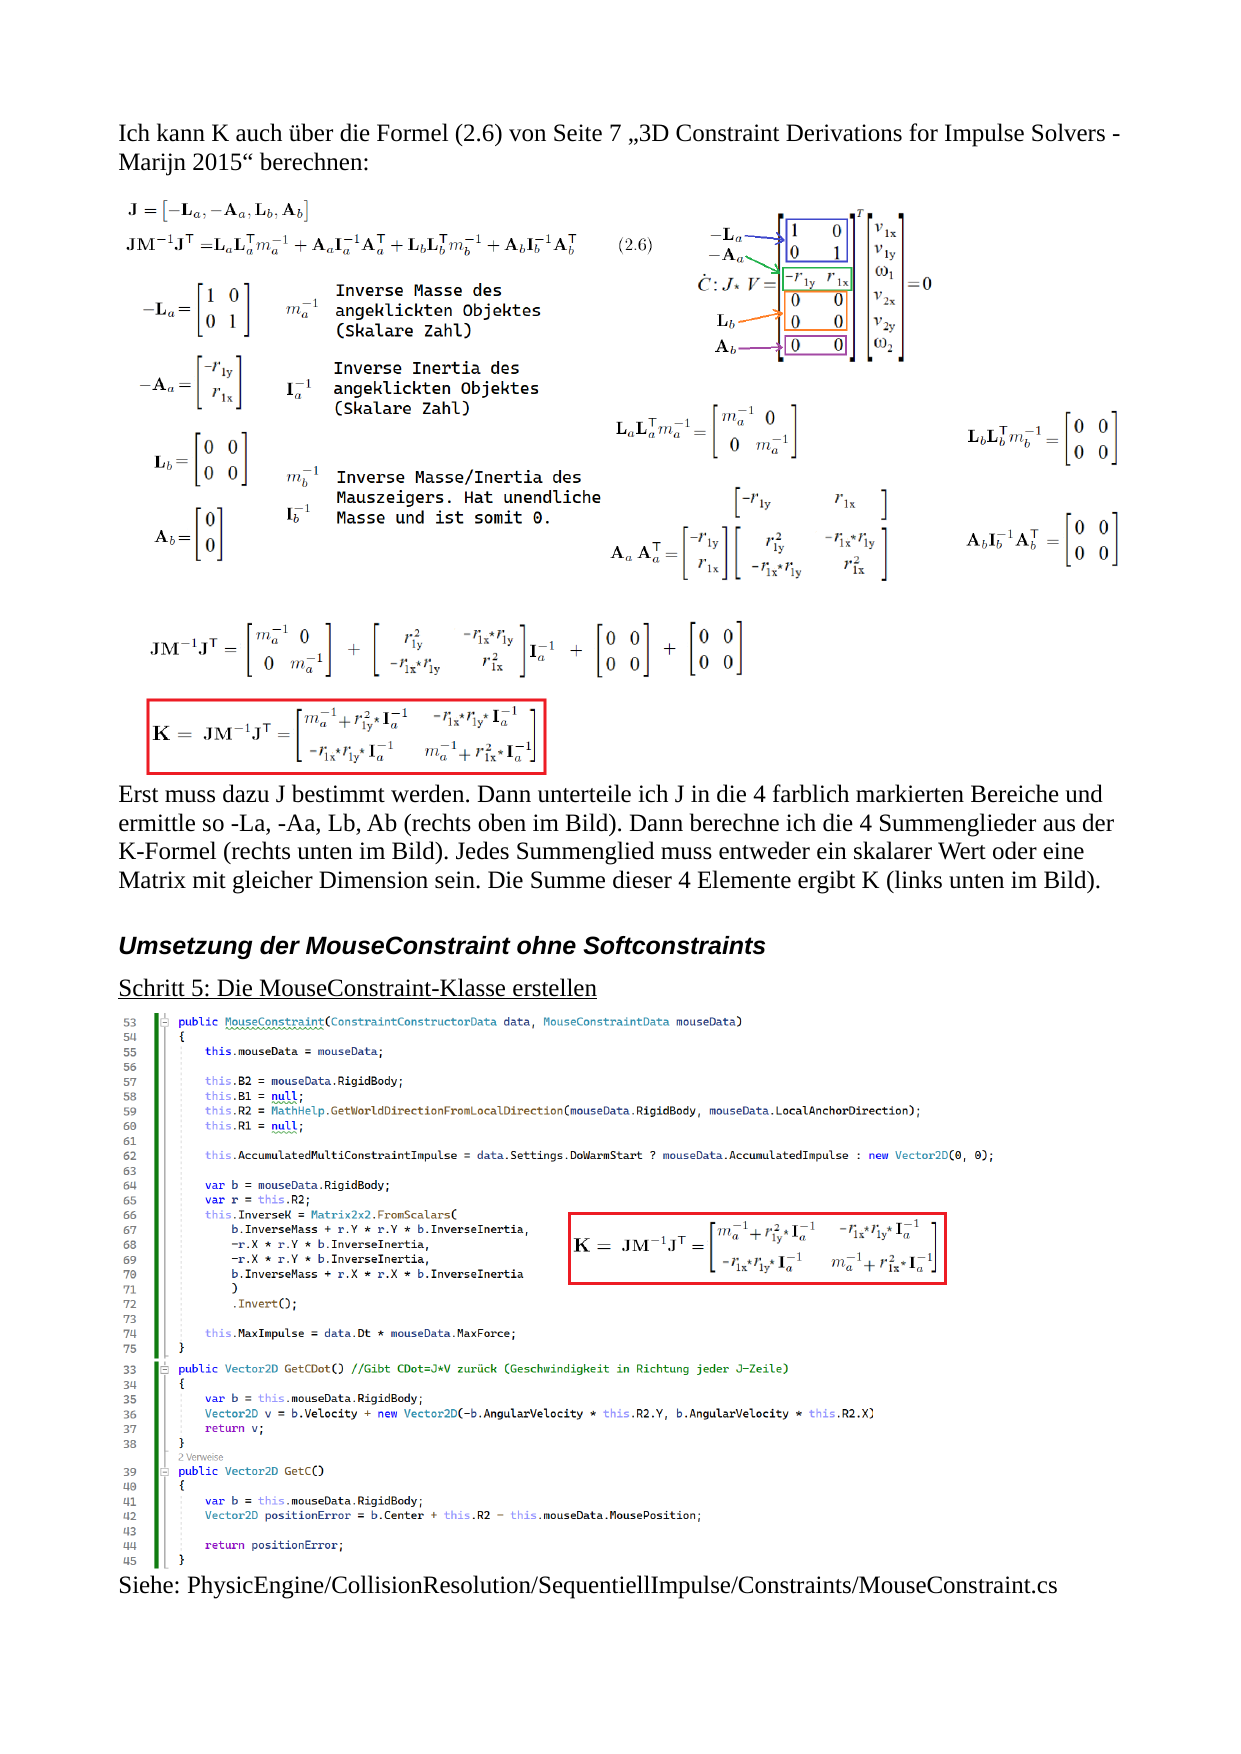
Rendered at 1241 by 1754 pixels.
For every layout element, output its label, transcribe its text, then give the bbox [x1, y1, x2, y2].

picture [118, 1013, 995, 1570]
text Siehe: PhysicEngine/CollisionResolution/SequentiellImpulse/Constraints/MouseConstraint.cs [118, 1014, 1122, 1599]
text Schritt 5: Die MouseConstraint-Klasse erstellen [118, 973, 1122, 1001]
subtitle Umsetzung der MouseConstraint ohne Softconstraints [118, 931, 1122, 960]
text Erst muss dazu J bestimmt werden. Dann unterteile ich J in die 4 farblich markierten Bereiche und ermittle so -La, -Aa, Lb, Ab (rechts oben im Bild). Dann berechne ich die 4 Summenglieder aus der K-Formel (rechts unten im Bild). Jedes Summenglied muss entweder ein skalarer Wert oder eine Matrix mit gleicher Dimension sein. Die Summe dieser 4 Elemente ergibt K (links unten im Bild). [118, 779, 1122, 894]
text Ich kann K auch über die Formel (2.6) von Seite 7 „3D Constraint Derivations for Impulse Solvers - Marijn 2015“ berechnen: [118, 118, 1122, 176]
picture [118, 188, 1123, 779]
